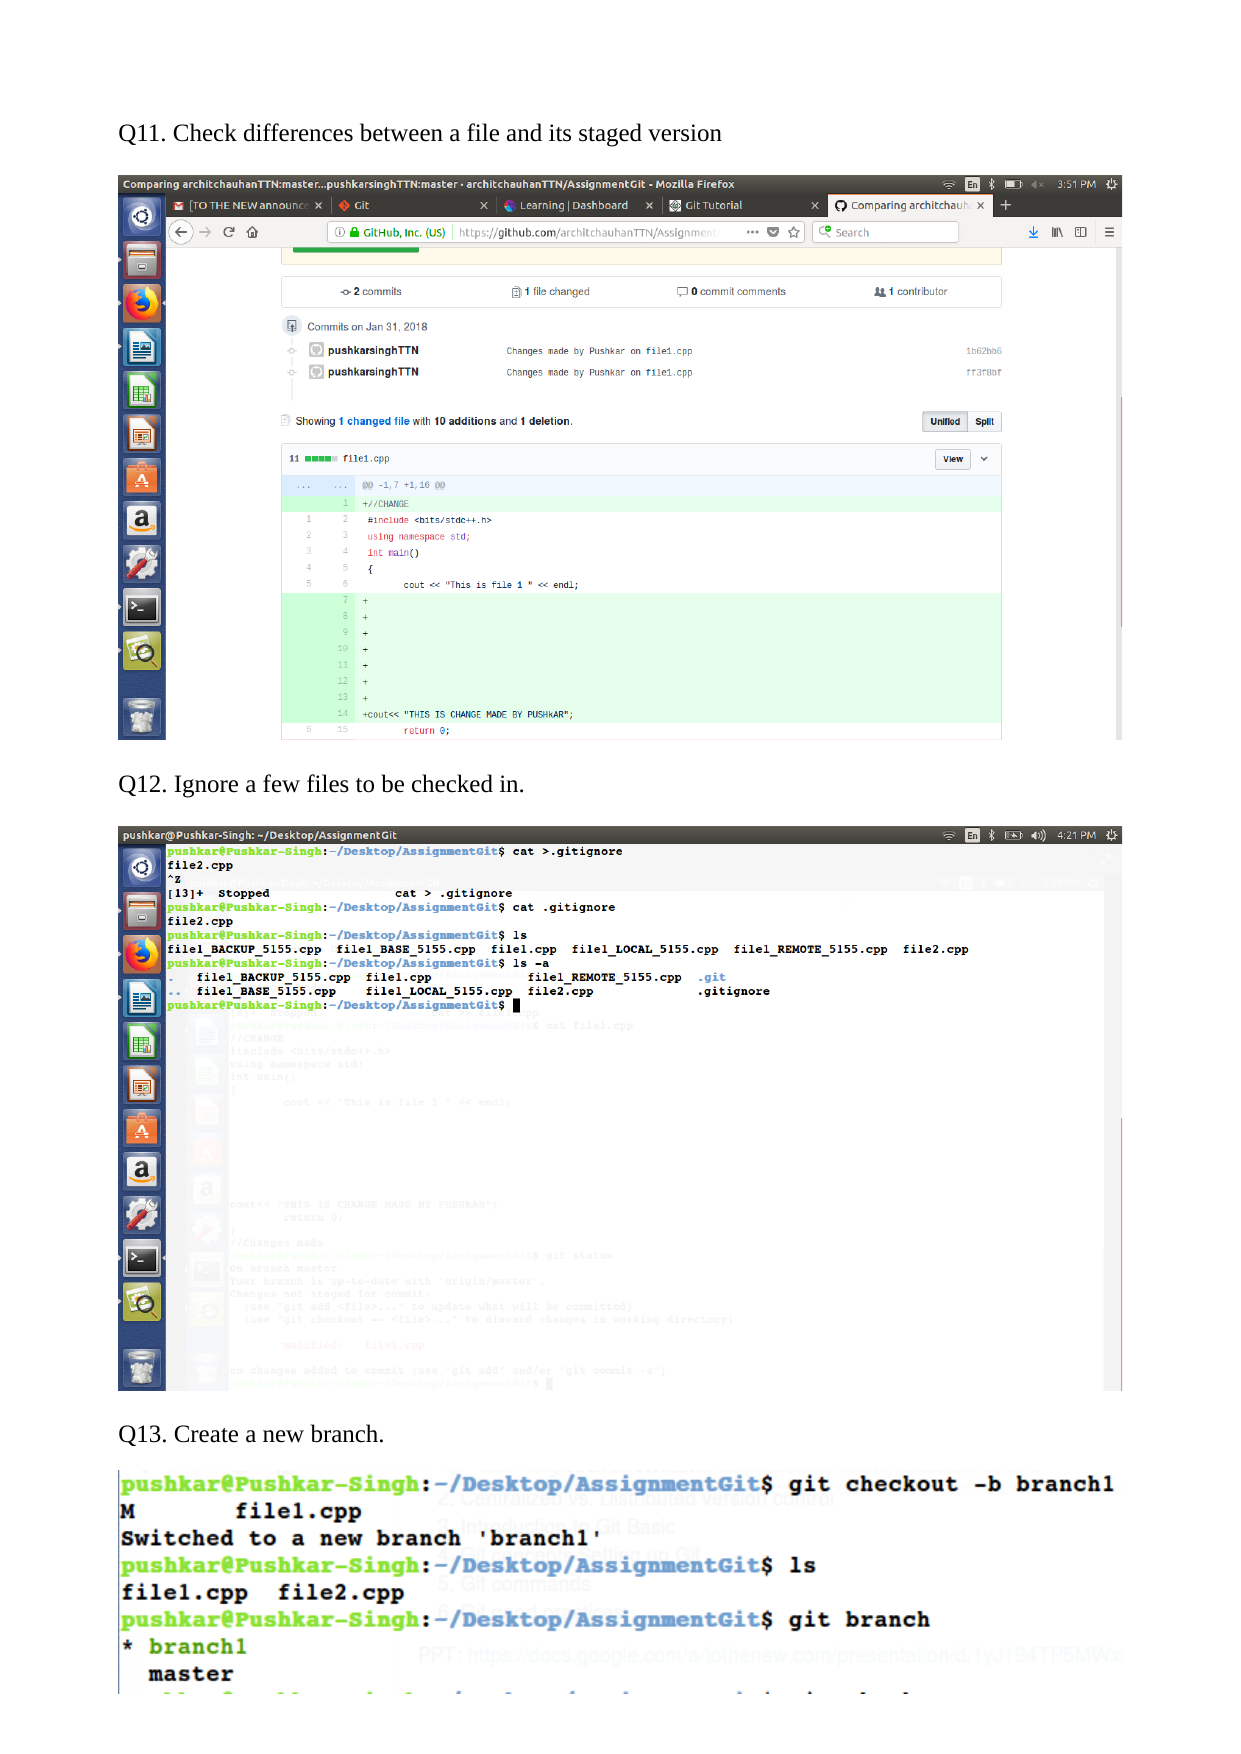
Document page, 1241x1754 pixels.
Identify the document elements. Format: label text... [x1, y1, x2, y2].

text Q13. Create a new branch. [118, 1419, 1122, 1448]
picture [118, 826, 1123, 1391]
text Q12. Ignore a few files to be checked in. [118, 769, 1122, 797]
text Q11. Check differences between a file and its staged version [118, 118, 1122, 147]
picture [118, 175, 1123, 740]
picture [118, 1470, 1123, 1694]
